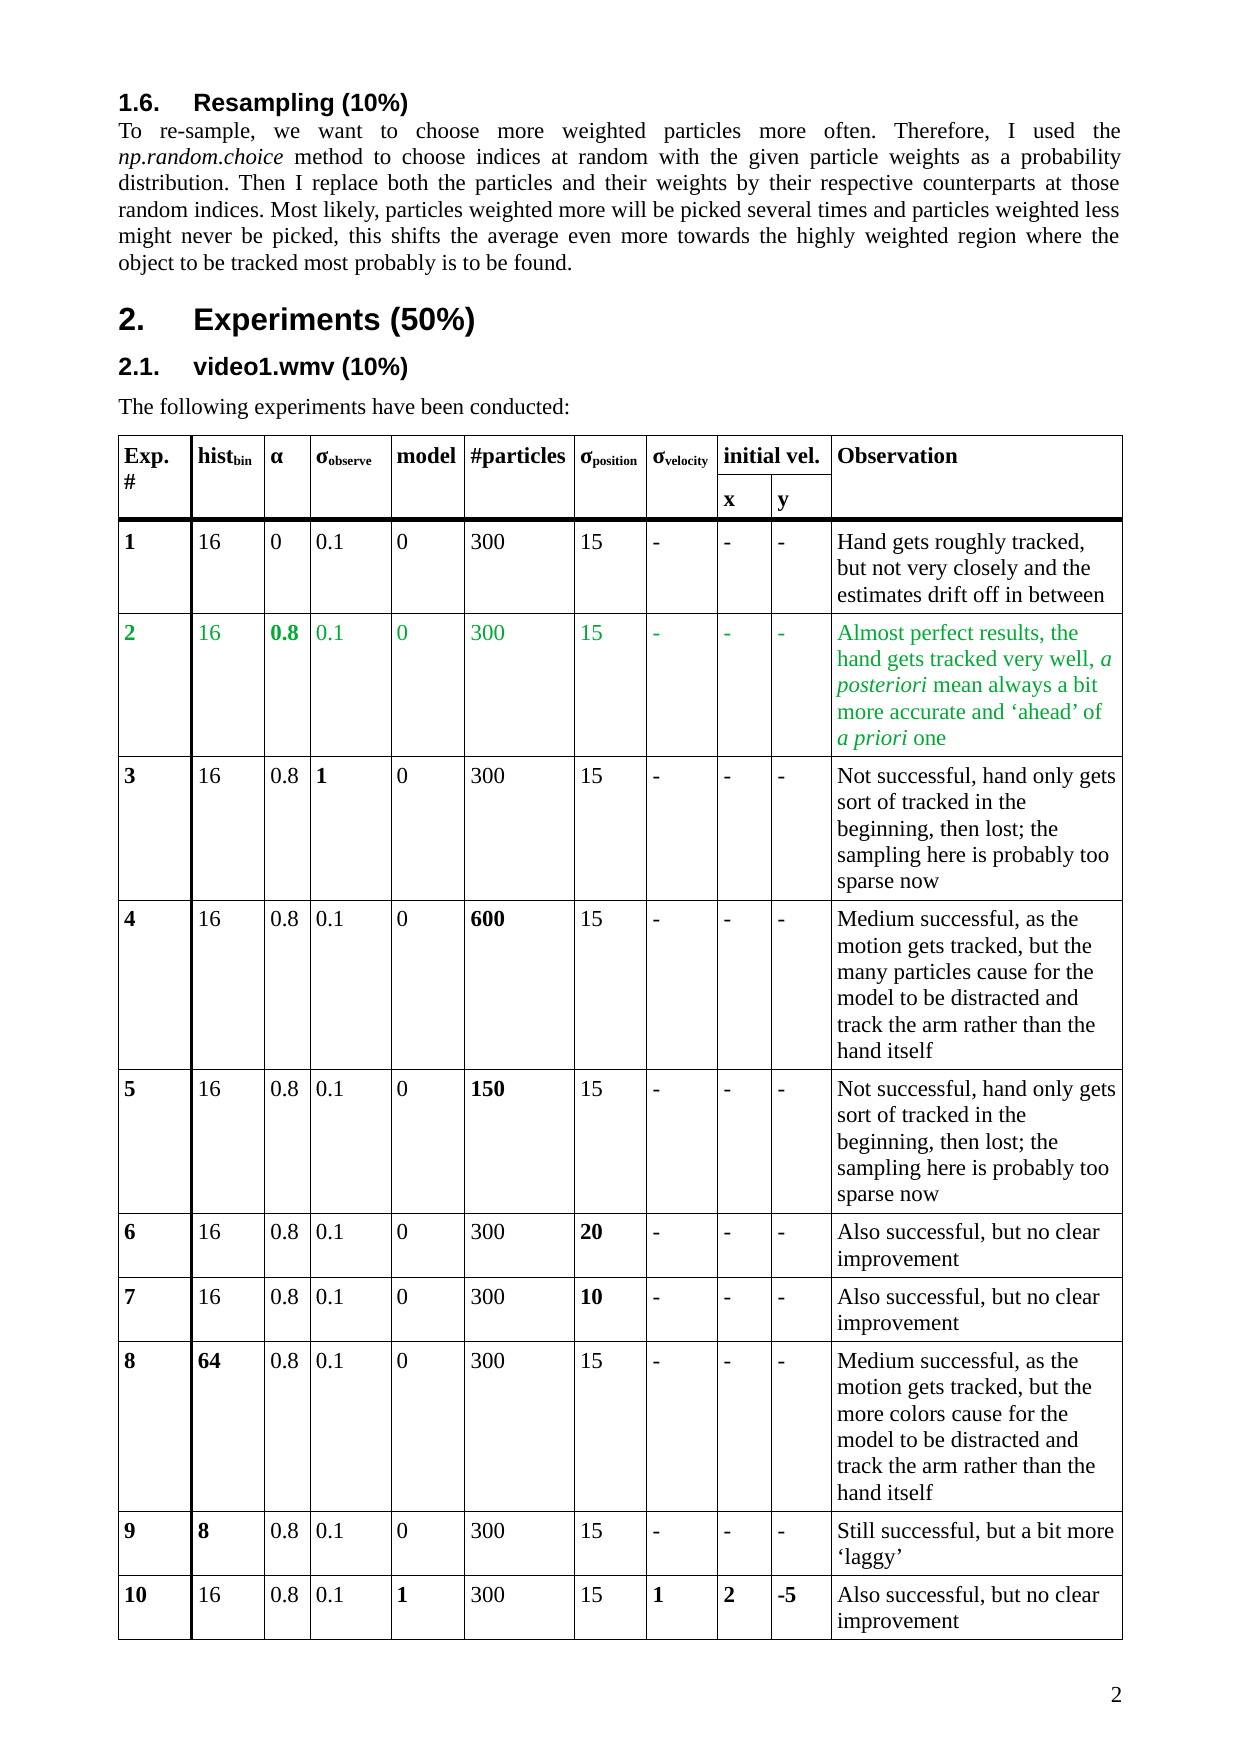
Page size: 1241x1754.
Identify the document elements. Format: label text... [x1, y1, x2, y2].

table_header Observation [832, 436, 1122, 517]
table_cell - [718, 614, 771, 756]
table_cell - [718, 1278, 771, 1341]
table_cell 300 [465, 1512, 574, 1575]
table_cell 0.1 [311, 1214, 391, 1277]
table_header σobserve [311, 436, 391, 517]
table_cell -5 [772, 1576, 831, 1639]
table_cell 15 [575, 522, 646, 613]
table_cell 300 [465, 522, 574, 613]
table_cell 5 [119, 1070, 190, 1213]
table_cell 2 [119, 614, 190, 756]
table_cell - [772, 1214, 831, 1277]
table_cell Medium successful, as the motion gets tracked, but the more colors cause for the model to be distracted and track the arm rather than the hand itself [832, 1342, 1122, 1511]
table_cell Also successful, but no clear improvement [832, 1214, 1122, 1277]
table_cell 0.1 [311, 1576, 391, 1639]
table_cell 16 [193, 1576, 264, 1639]
table_cell 15 [575, 1070, 646, 1213]
table_cell - [772, 901, 831, 1069]
table_header #particles [465, 436, 574, 517]
table_cell - [647, 1278, 717, 1341]
table_cell 15 [575, 614, 646, 756]
text The following experiments have been conducted: [118, 393, 1122, 419]
table_cell 16 [193, 1214, 264, 1277]
table_cell 0.1 [311, 901, 391, 1069]
table_cell 150 [465, 1070, 574, 1213]
table_cell 16 [193, 614, 264, 756]
table_cell - [772, 1512, 831, 1575]
table_header model [392, 436, 464, 517]
table_cell 0.8 [265, 901, 310, 1069]
table_header histbin [193, 436, 264, 517]
table_header initial vel. [718, 436, 831, 474]
subtitle Resampling (10%) [118, 88, 1122, 117]
table_cell 0 [392, 1278, 464, 1341]
table_cell 20 [575, 1214, 646, 1277]
table_cell 16 [193, 1278, 264, 1341]
table_cell 1 [311, 757, 391, 899]
table_cell - [718, 757, 771, 899]
table_cell 15 [575, 1512, 646, 1575]
table_cell 0.8 [265, 1576, 310, 1639]
table_cell - [718, 1214, 771, 1277]
table_cell 300 [465, 1576, 574, 1639]
table_cell x [718, 475, 771, 517]
table_cell 0.1 [311, 1512, 391, 1575]
table_cell 64 [193, 1342, 264, 1511]
table_cell - [772, 1070, 831, 1213]
table_cell - [647, 1214, 717, 1277]
table_cell 16 [193, 757, 264, 899]
subtitle Experiments (50%) [118, 300, 1122, 337]
table_cell - [647, 1070, 717, 1213]
table_cell 16 [193, 901, 264, 1069]
table_cell 0 [392, 1512, 464, 1575]
table_cell 0 [392, 522, 464, 613]
table_cell Hand gets roughly tracked, but not very closely and the estimates drift off in between [832, 522, 1122, 613]
table_cell 0 [392, 1214, 464, 1277]
table_cell 0.8 [265, 757, 310, 899]
table_cell 0.8 [265, 1342, 310, 1511]
table_cell - [647, 1512, 717, 1575]
table_cell 0.8 [265, 1214, 310, 1277]
table_cell 0.1 [311, 1342, 391, 1511]
table_cell - [647, 522, 717, 613]
table_cell 300 [465, 1278, 574, 1341]
subtitle video1.wmv (10%) [118, 352, 1122, 381]
table_cell 6 [119, 1214, 190, 1277]
table_header α [265, 436, 310, 517]
table_cell 0.8 [265, 614, 310, 756]
table_cell 3 [119, 757, 190, 899]
table_cell 0.1 [311, 1070, 391, 1213]
table_cell Medium successful, as the motion gets tracked, but the many particles cause for the model to be distracted and track the arm rather than the hand itself [832, 901, 1122, 1069]
table_header Exp. # [119, 436, 190, 517]
table_cell 16 [193, 522, 264, 613]
table_cell 1 [392, 1576, 464, 1639]
table_cell 7 [119, 1278, 190, 1341]
table_cell Almost perfect results, the hand gets tracked very well, a posteriori mean always a bit more accurate and ‘ahead’ of a priori one [832, 614, 1122, 756]
table_cell 15 [575, 1342, 646, 1511]
table_cell 4 [119, 901, 190, 1069]
table_cell - [718, 522, 771, 613]
table_cell 0.8 [265, 1512, 310, 1575]
table_cell 0 [392, 1070, 464, 1213]
table_cell 0 [392, 901, 464, 1069]
table_cell 2 [718, 1576, 771, 1639]
table_cell - [647, 1342, 717, 1511]
table_cell - [647, 757, 717, 899]
table_cell Not successful, hand only gets sort of tracked in the beginning, then lost; the sampling here is probably too sparse now [832, 1070, 1122, 1213]
table_cell 1 [647, 1576, 717, 1639]
table_cell 9 [119, 1512, 190, 1575]
table_cell 300 [465, 757, 574, 899]
table_cell 0.8 [265, 1070, 310, 1213]
table_cell 600 [465, 901, 574, 1069]
table_cell - [772, 1342, 831, 1511]
table_cell 0.1 [311, 522, 391, 613]
table_header σposition [575, 436, 646, 517]
table_cell 0 [392, 614, 464, 756]
table_cell 0 [265, 522, 310, 613]
table_cell 15 [575, 1576, 646, 1639]
table_cell 10 [575, 1278, 646, 1341]
table_cell - [647, 901, 717, 1069]
table_cell 16 [193, 1070, 264, 1213]
table_cell - [718, 1070, 771, 1213]
table_cell 0.1 [311, 614, 391, 756]
table_cell Also successful, but no clear improvement [832, 1576, 1122, 1639]
table_cell 8 [193, 1512, 264, 1575]
table_cell 8 [119, 1342, 190, 1511]
table_cell - [772, 522, 831, 613]
table_cell 300 [465, 614, 574, 756]
table_cell - [772, 1278, 831, 1341]
table_cell 300 [465, 1342, 574, 1511]
table_cell - [718, 901, 771, 1069]
table_cell - [718, 1512, 771, 1575]
table_cell 1 [119, 522, 190, 613]
table_cell 15 [575, 901, 646, 1069]
table_cell y [772, 475, 831, 517]
table_cell Not successful, hand only gets sort of tracked in the beginning, then lost; the sampling here is probably too sparse now [832, 757, 1122, 899]
table_cell Still successful, but a bit more ‘laggy’ [832, 1512, 1122, 1575]
table_cell 15 [575, 757, 646, 899]
table_cell 0.1 [311, 1278, 391, 1341]
table_cell Also successful, but no clear improvement [832, 1278, 1122, 1341]
table_cell 0 [392, 1342, 464, 1511]
table_cell - [772, 757, 831, 899]
table_header σvelocity [647, 436, 717, 517]
table_cell 0.8 [265, 1278, 310, 1341]
table_cell - [718, 1342, 771, 1511]
table_cell - [772, 614, 831, 756]
table_cell 0 [392, 757, 464, 899]
text To re-sample, we want to choose more weighted particles more often. Therefore, I used the np.random.choice method to choose indices at random with the given particle weights as a probability distribution. Then I replace both the particles and their weights by their respective counterparts at those random indices. Most likely, particles weighted more will be picked several times and particles weighted less might never be picked, this shifts the average even more towards the highly weighted region where the object to be tracked most probably is to be found. [118, 117, 1122, 275]
table_cell 10 [119, 1576, 190, 1639]
table_cell - [647, 614, 717, 756]
table_cell 300 [465, 1214, 574, 1277]
